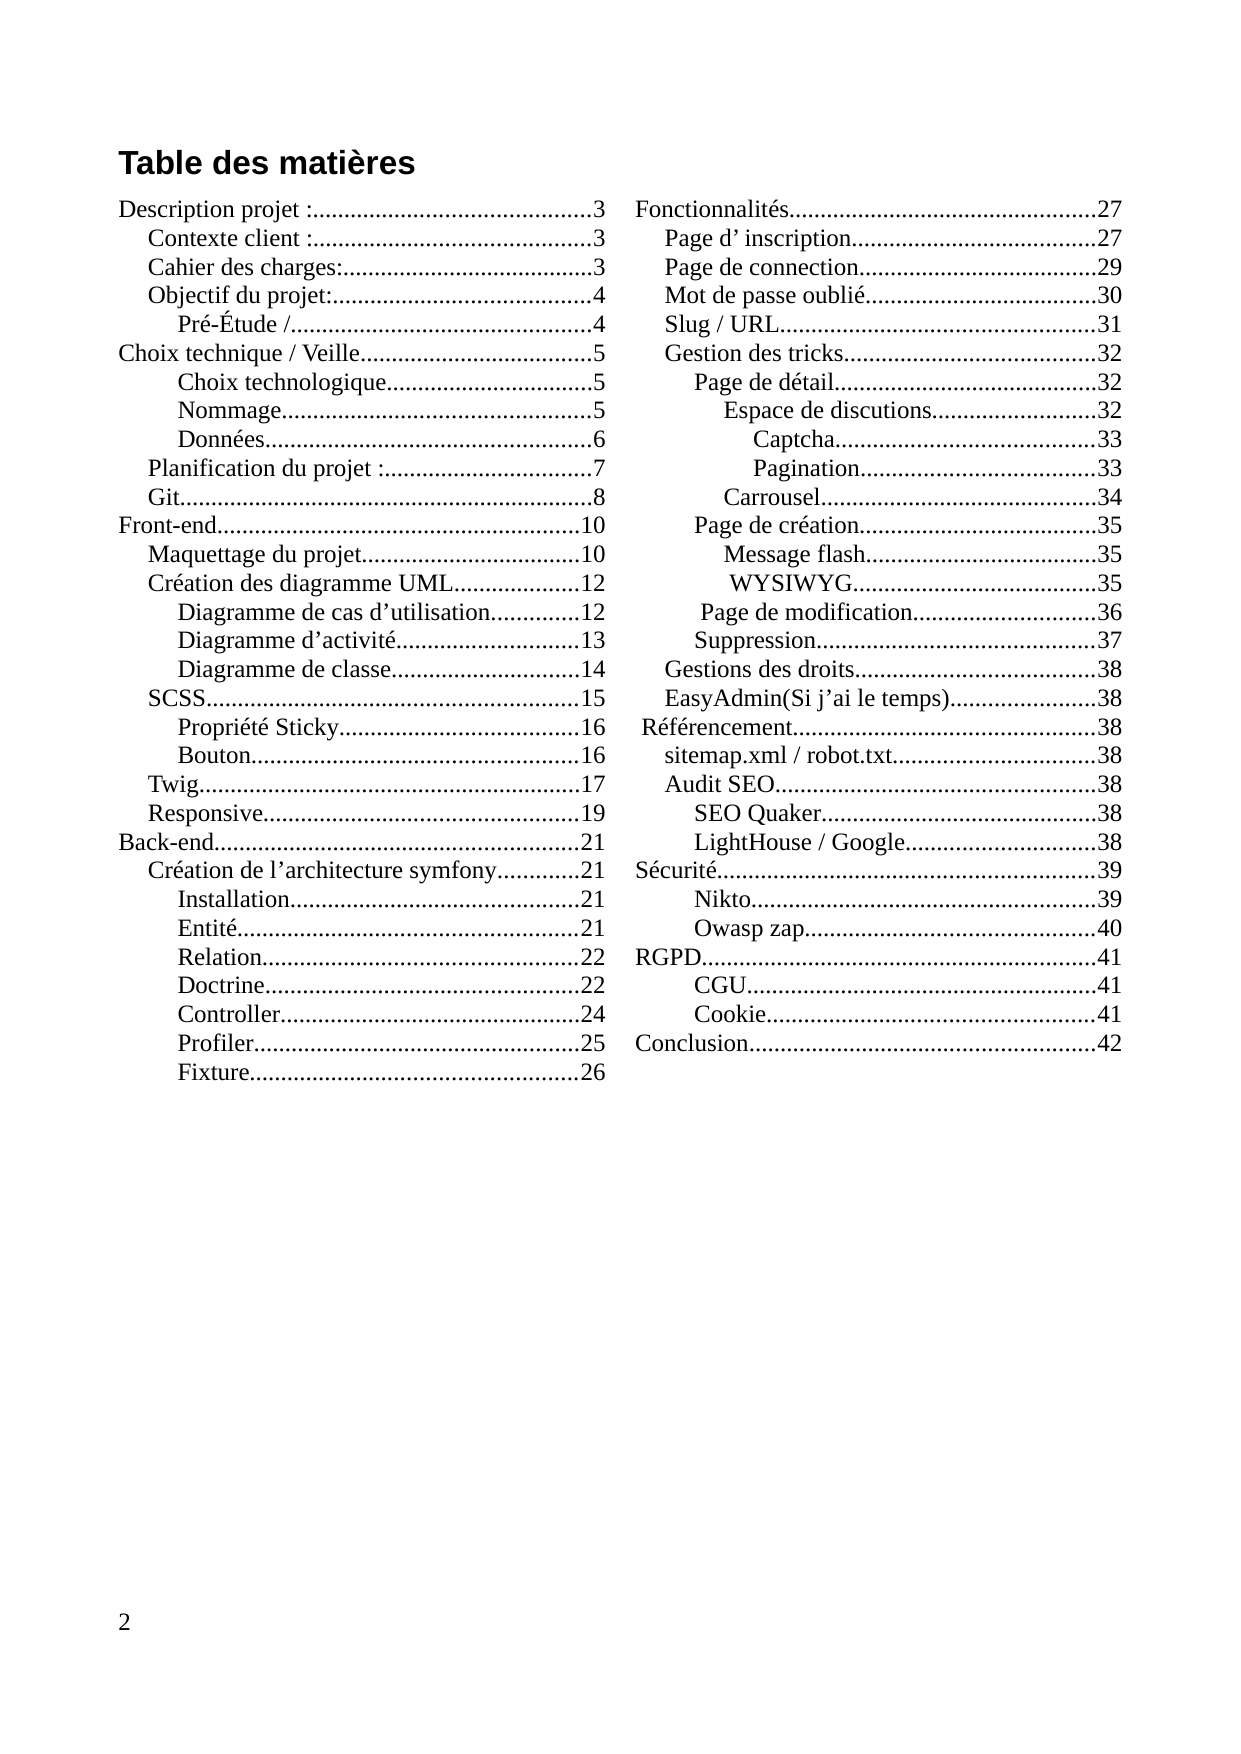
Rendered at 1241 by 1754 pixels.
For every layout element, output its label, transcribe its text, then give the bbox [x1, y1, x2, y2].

text Fonctionnalités 27 [635, 194, 1122, 223]
text Twig 17 [148, 769, 605, 798]
text sitemap.xml / robot.txt 38 [664, 740, 1122, 769]
text Gestions des droits 38 [664, 654, 1122, 683]
text Espace de discutions 32 [723, 395, 1122, 424]
text Fixture 26 [177, 1057, 605, 1085]
text Objectif du projet: 4 [148, 280, 605, 309]
text Slug / URL 31 [664, 309, 1122, 338]
text Planification du projet : 7 [148, 453, 605, 482]
text Contexte client : 3 [148, 223, 605, 252]
text Page de détail 32 [694, 367, 1122, 395]
text Référencement 38 [635, 712, 1122, 740]
subtitle Table des matières [118, 143, 1122, 182]
text Propriété Sticky 16 [177, 712, 605, 740]
text Nommage 5 [177, 395, 605, 424]
text Relation 22 [177, 942, 605, 970]
text Page de création 35 [694, 510, 1122, 539]
text Doctrine 22 [177, 970, 605, 999]
text Données 6 [177, 424, 605, 453]
text Choix technologique 5 [177, 367, 605, 395]
text Responsive 19 [148, 798, 605, 827]
text SEO Quaker 38 [694, 798, 1122, 827]
text Installation 21 [177, 884, 605, 913]
text Captcha 33 [753, 424, 1122, 453]
text Carrousel 34 [723, 482, 1122, 510]
text Page de connection 29 [664, 252, 1122, 280]
text Owasp zap 40 [694, 913, 1122, 942]
text Pagination 33 [753, 453, 1122, 482]
text Maquettage du projet 10 [148, 539, 605, 568]
text Front-end 10 [118, 510, 605, 539]
text Conclusion 42 [635, 1028, 1122, 1057]
text Choix technique / Veille 5 [118, 338, 605, 367]
text CGU 41 [694, 970, 1122, 999]
text Sécurité 39 [635, 855, 1122, 884]
text Bouton 16 [177, 740, 605, 769]
text Git 8 [148, 482, 605, 510]
text Diagramme d’activité 13 [177, 625, 605, 654]
text Controller 24 [177, 999, 605, 1028]
text Entité 21 [177, 913, 605, 942]
text Nikto 39 [694, 884, 1122, 913]
text RGPD 41 [635, 942, 1122, 970]
text Back-end 21 [118, 827, 605, 855]
text Création des diagramme UML 12 [148, 568, 605, 597]
text Gestion des tricks 32 [664, 338, 1122, 367]
text SCSS 15 [148, 683, 605, 712]
text Message flash 35 [723, 539, 1122, 568]
text Mot de passe oublié 30 [664, 280, 1122, 309]
text Profiler 25 [177, 1028, 605, 1057]
text Diagramme de cas d’utilisation 12 [177, 597, 605, 625]
text Page de modification 36 [694, 597, 1122, 625]
text Audit SEO 38 [664, 769, 1122, 798]
text Cahier des charges: 3 [148, 252, 605, 280]
text Pré-Étude / 4 [177, 309, 605, 338]
text EasyAdmin(Si j’ai le temps) 38 [664, 683, 1122, 712]
text LightHouse / Google 38 [694, 827, 1122, 855]
text Cookie 41 [694, 999, 1122, 1028]
text WYSIWYG 35 [723, 568, 1122, 597]
text Page d’ inscription 27 [664, 223, 1122, 252]
text Création de l’architecture symfony 21 [148, 855, 605, 884]
text Description projet : 3 [118, 194, 605, 223]
text Diagramme de classe 14 [177, 654, 605, 683]
text Suppression 37 [694, 625, 1122, 654]
